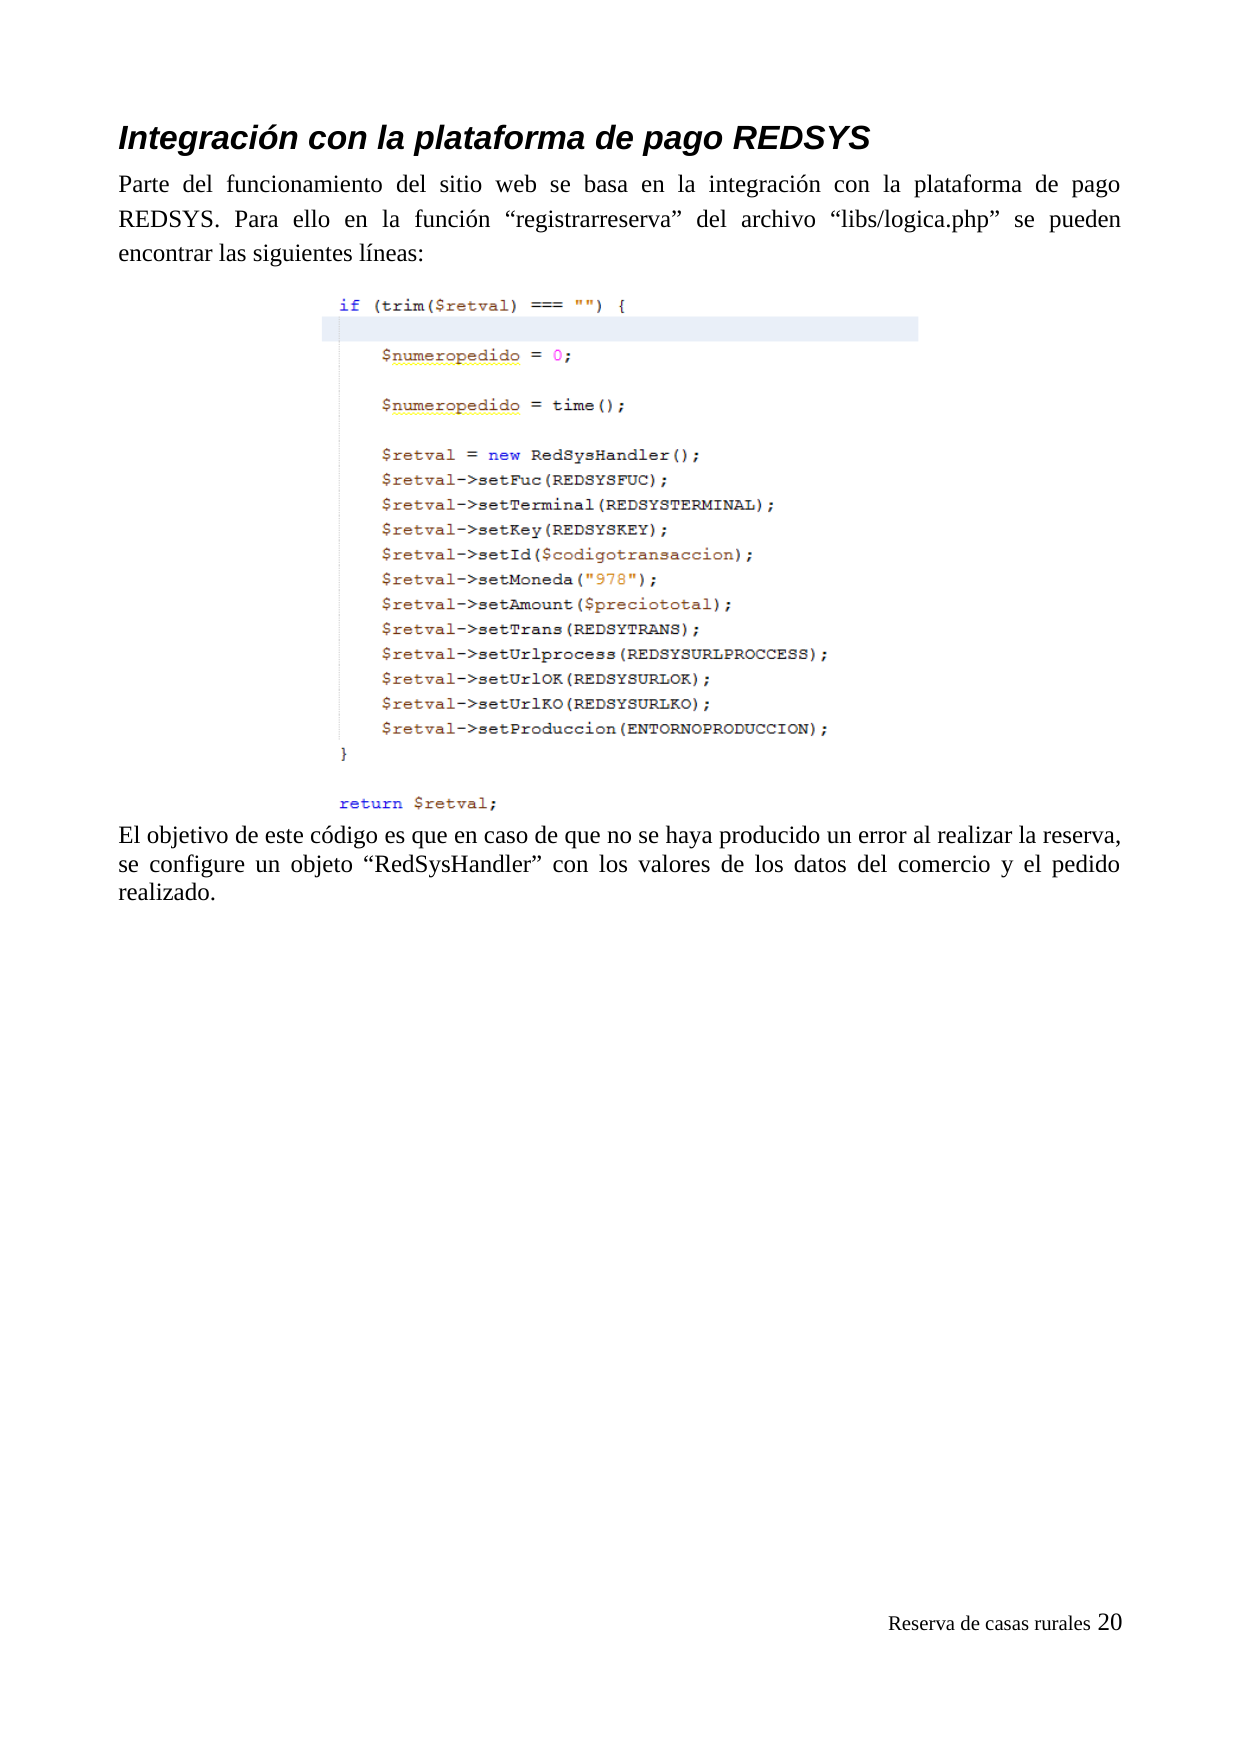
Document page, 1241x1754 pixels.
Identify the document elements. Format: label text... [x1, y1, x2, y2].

subtitle Integración con la plataforma de pago REDSYS [118, 118, 1122, 157]
picture [321, 287, 919, 819]
text El objetivo de este código es que en caso de que no se haya producido un error al realizar la reserva, se configure un objeto “RedSysHandler” con los valores de los datos del comercio y el pedido realizado. [118, 820, 1122, 906]
text Parte del funcionamiento del sitio web se basa en la integración con la plataforma de pago REDSYS. Para ello en la función “registrarreserva” del archivo “libs/logica.php” se pueden encontrar las siguientes líneas: [118, 169, 1122, 267]
